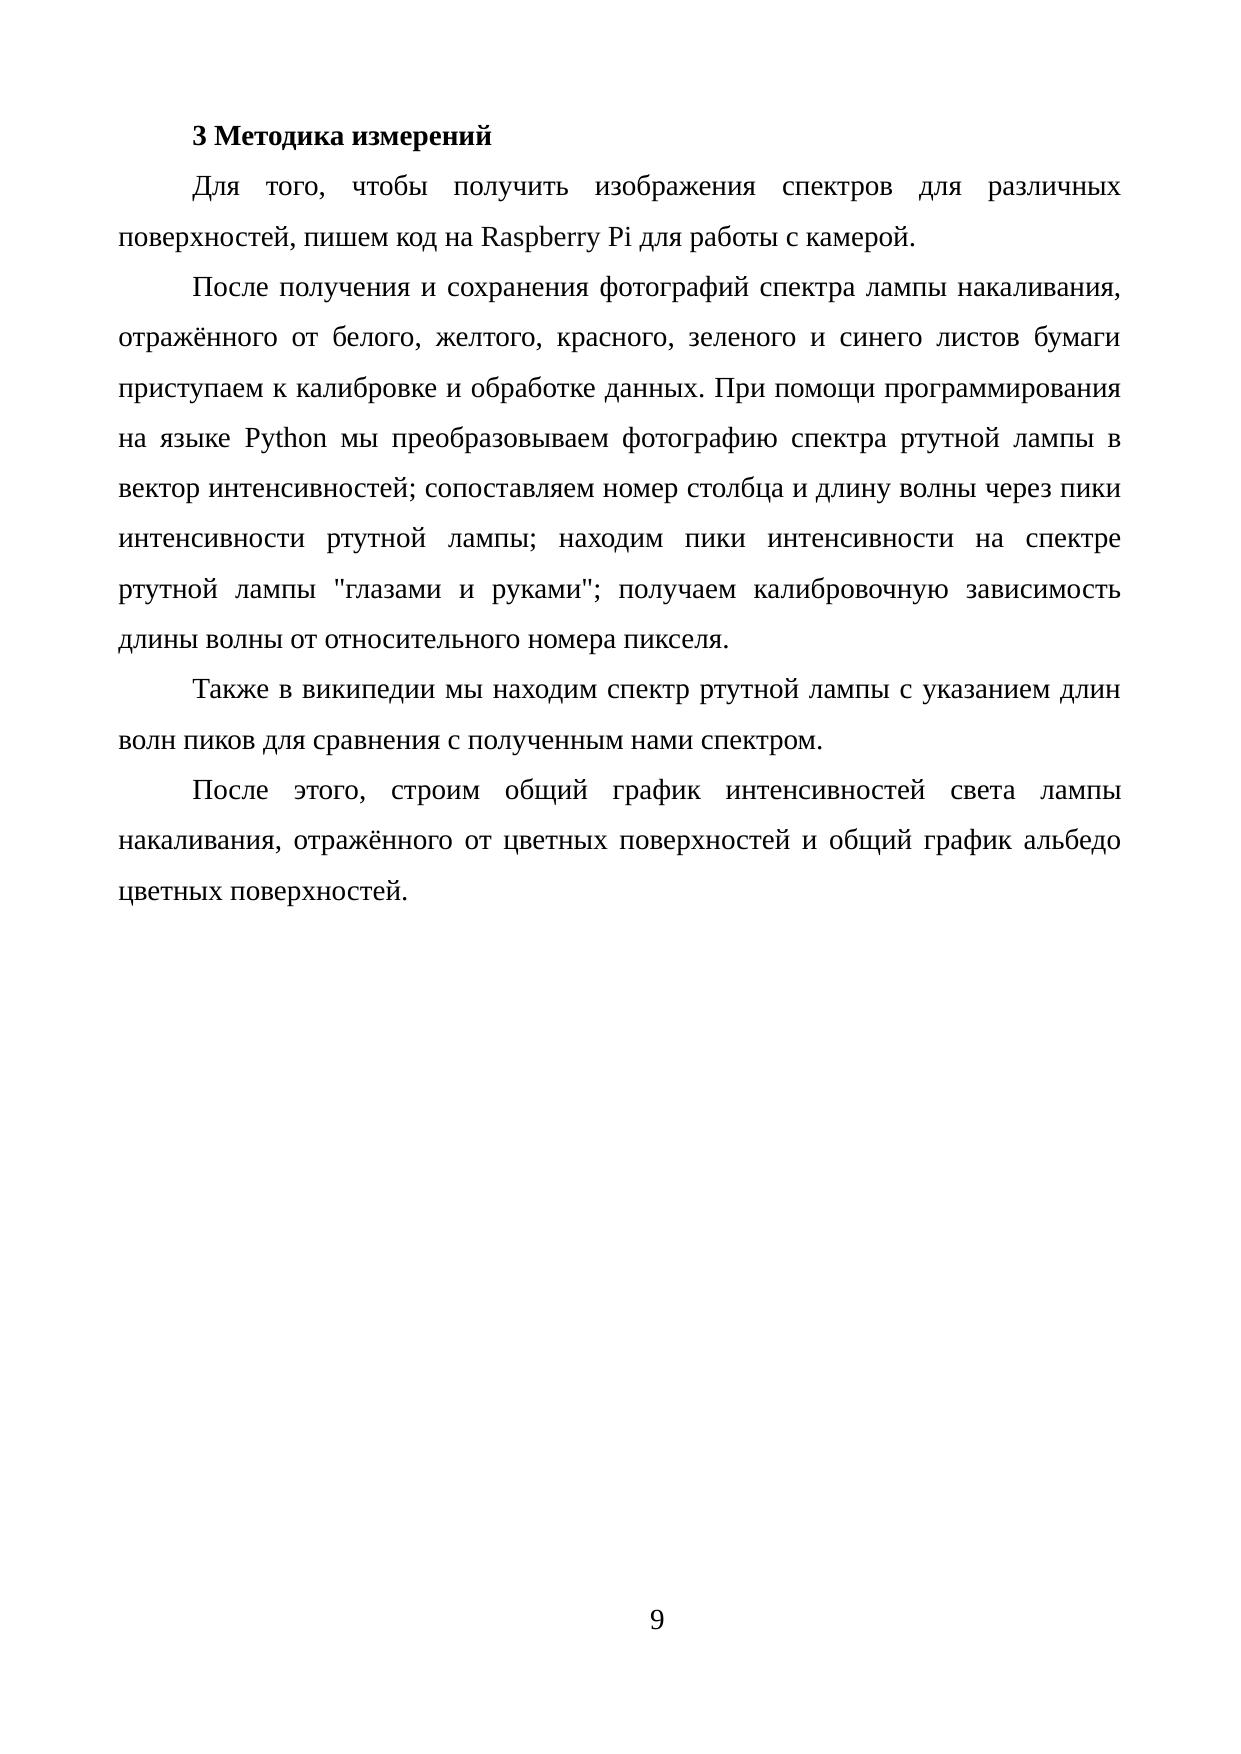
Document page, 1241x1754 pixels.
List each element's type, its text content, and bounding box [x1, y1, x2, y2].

text Для того, чтобы получить изображения спектров для различных поверхностей, пишем код на Raspberry Pi для работы с камерой. [118, 168, 1122, 252]
text После этого, строим общий график интенсивностей света лампы накаливания, отражённого от цветных поверхностей и общий график альбедо цветных поверхностей. [118, 772, 1122, 906]
subtitle Методика измерений [118, 118, 1122, 152]
text После получения и сохранения фотографий спектра лампы накаливания, отражённого от белого, желтого, красного, зеленого и синего листов бумаги приступаем к калибровке и обработке данных. При помощи программирования на языке Python мы преобразовываем фотографию спектра ртутной лампы в вектор интенсивностей; сопоставляем номер столбца и длину волны через пики интенсивности ртутной лампы; находим пики интенсивности на спектре ртутной лампы "глазами и руками"; получаем калибровочную зависимость длины волны от относительного номера пикселя. [118, 269, 1122, 655]
text Также в википедии мы находим спектр ртутной лампы с указанием длин волн пиков для сравнения с полученным нами спектром. [118, 672, 1122, 755]
